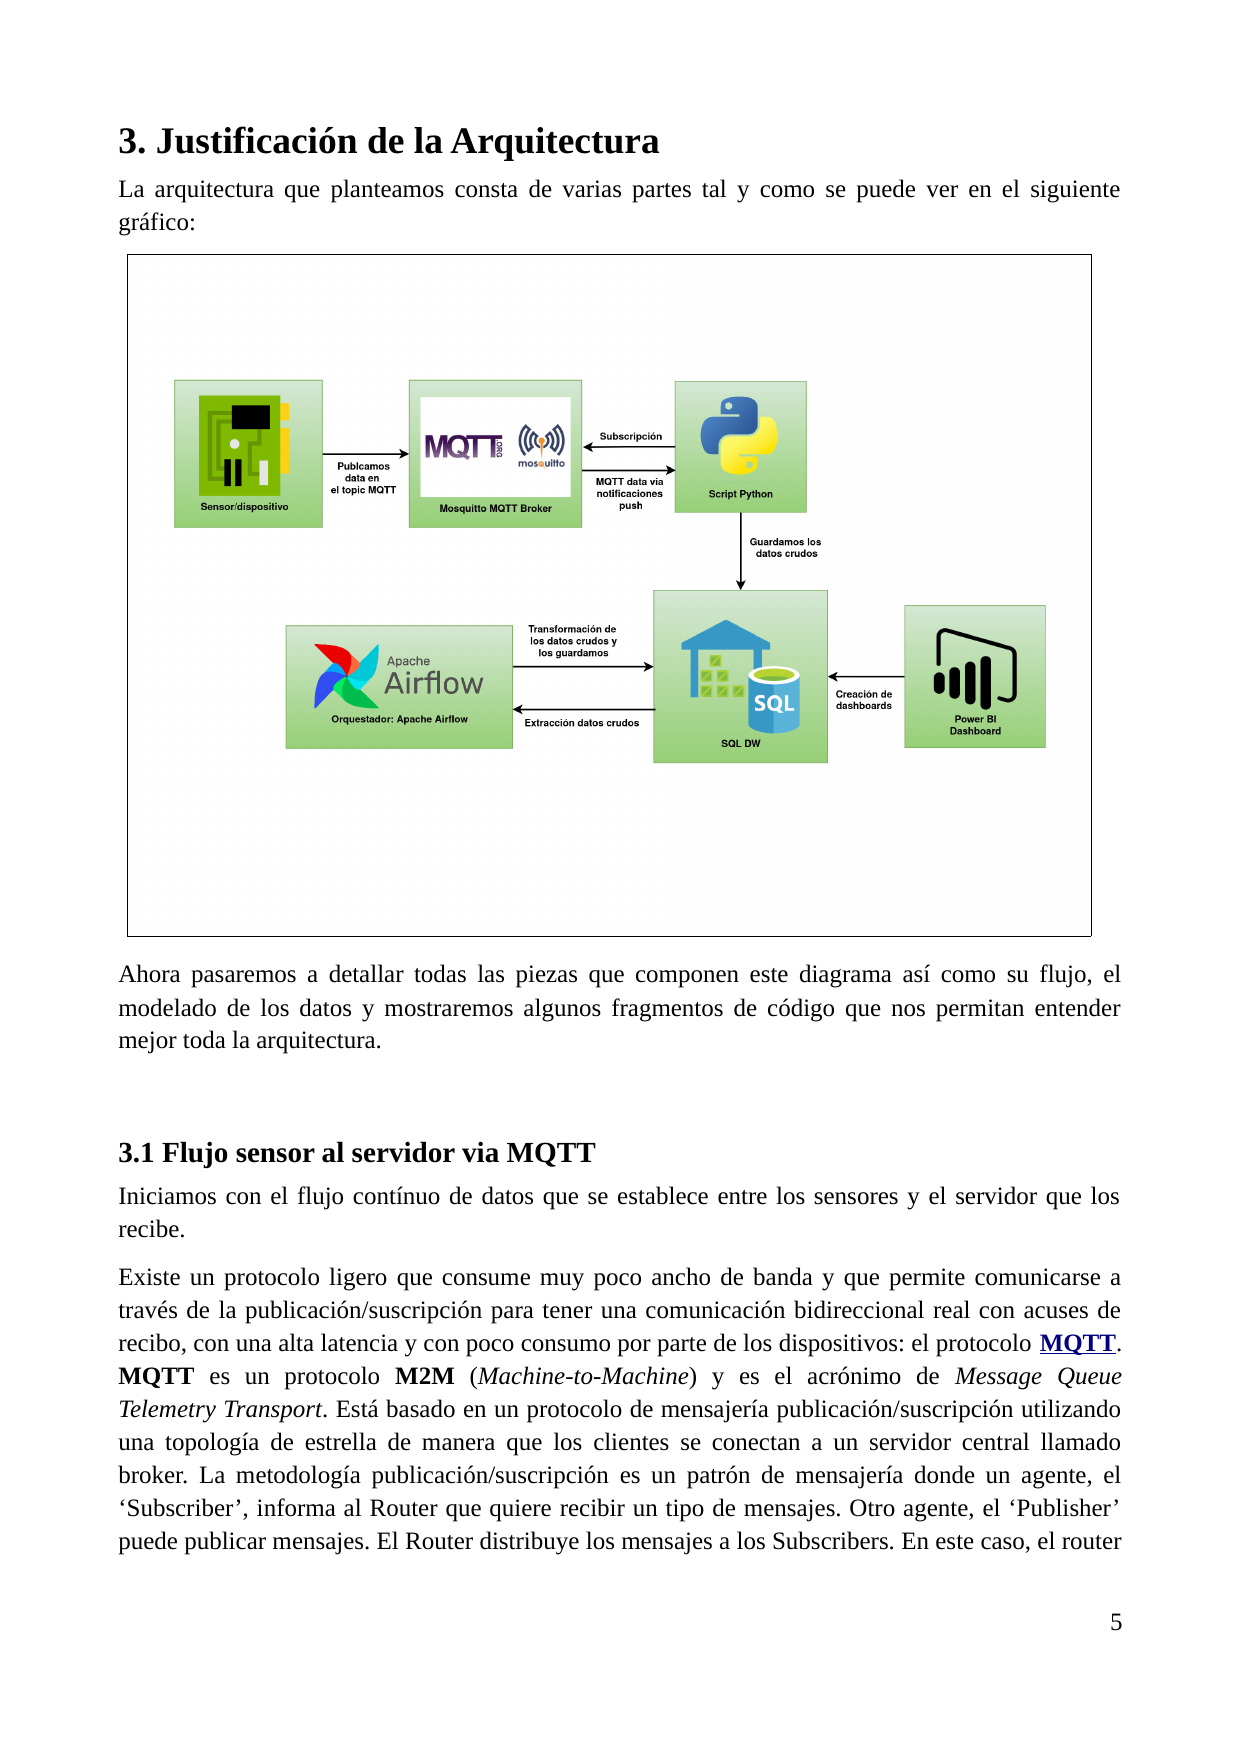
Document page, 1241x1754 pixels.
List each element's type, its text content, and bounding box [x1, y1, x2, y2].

subtitle 3.1 Flujo sensor al servidor via MQTT [118, 1135, 1122, 1169]
text Iniciamos con el flujo contínuo de datos que se establece entre los sensores y el servidor que los recibe. [118, 1181, 1122, 1243]
text Existe un protocolo ligero que consume muy poco ancho de banda y que permite comunicarse a través de la publicación/suscripción para tener una comunicación bidireccional real con acuses de recibo, con una alta latencia y con poco consumo por parte de los dispositivos: el protocolo MQTT. MQTT es un protocolo M2M (Machine-to-Machine) y es el acrónimo de Message Queue Telemetry Transport. Está basado en un protocolo de mensajería publicación/suscripción utilizando una topología de estrella de manera que los clientes se conectan a un servidor central llamado broker. La metodología publicación/suscripción es un patrón de mensajería donde un agente, el ‘Subscriber’, informa al Router que quiere recibir un tipo de mensajes. Otro agente, el ‘Publisher’ puede publicar mensajes. El Router distribuye los mensajes a los Subscribers. En este caso, el router [118, 1262, 1122, 1555]
subtitle 3. Justificación de la Arquitectura [118, 118, 1122, 161]
text Ahora pasaremos a detallar todas las piezas que componen este diagrama así como su flujo, el modelado de los datos y mostraremos algunos fragmentos de código que nos permitan entender mejor toda la arquitectura. [118, 254, 1122, 1054]
picture [130, 257, 1089, 934]
text La arquitectura que planteamos consta de varias partes tal y como se puede ver en el siguiente gráfico: [118, 174, 1122, 236]
